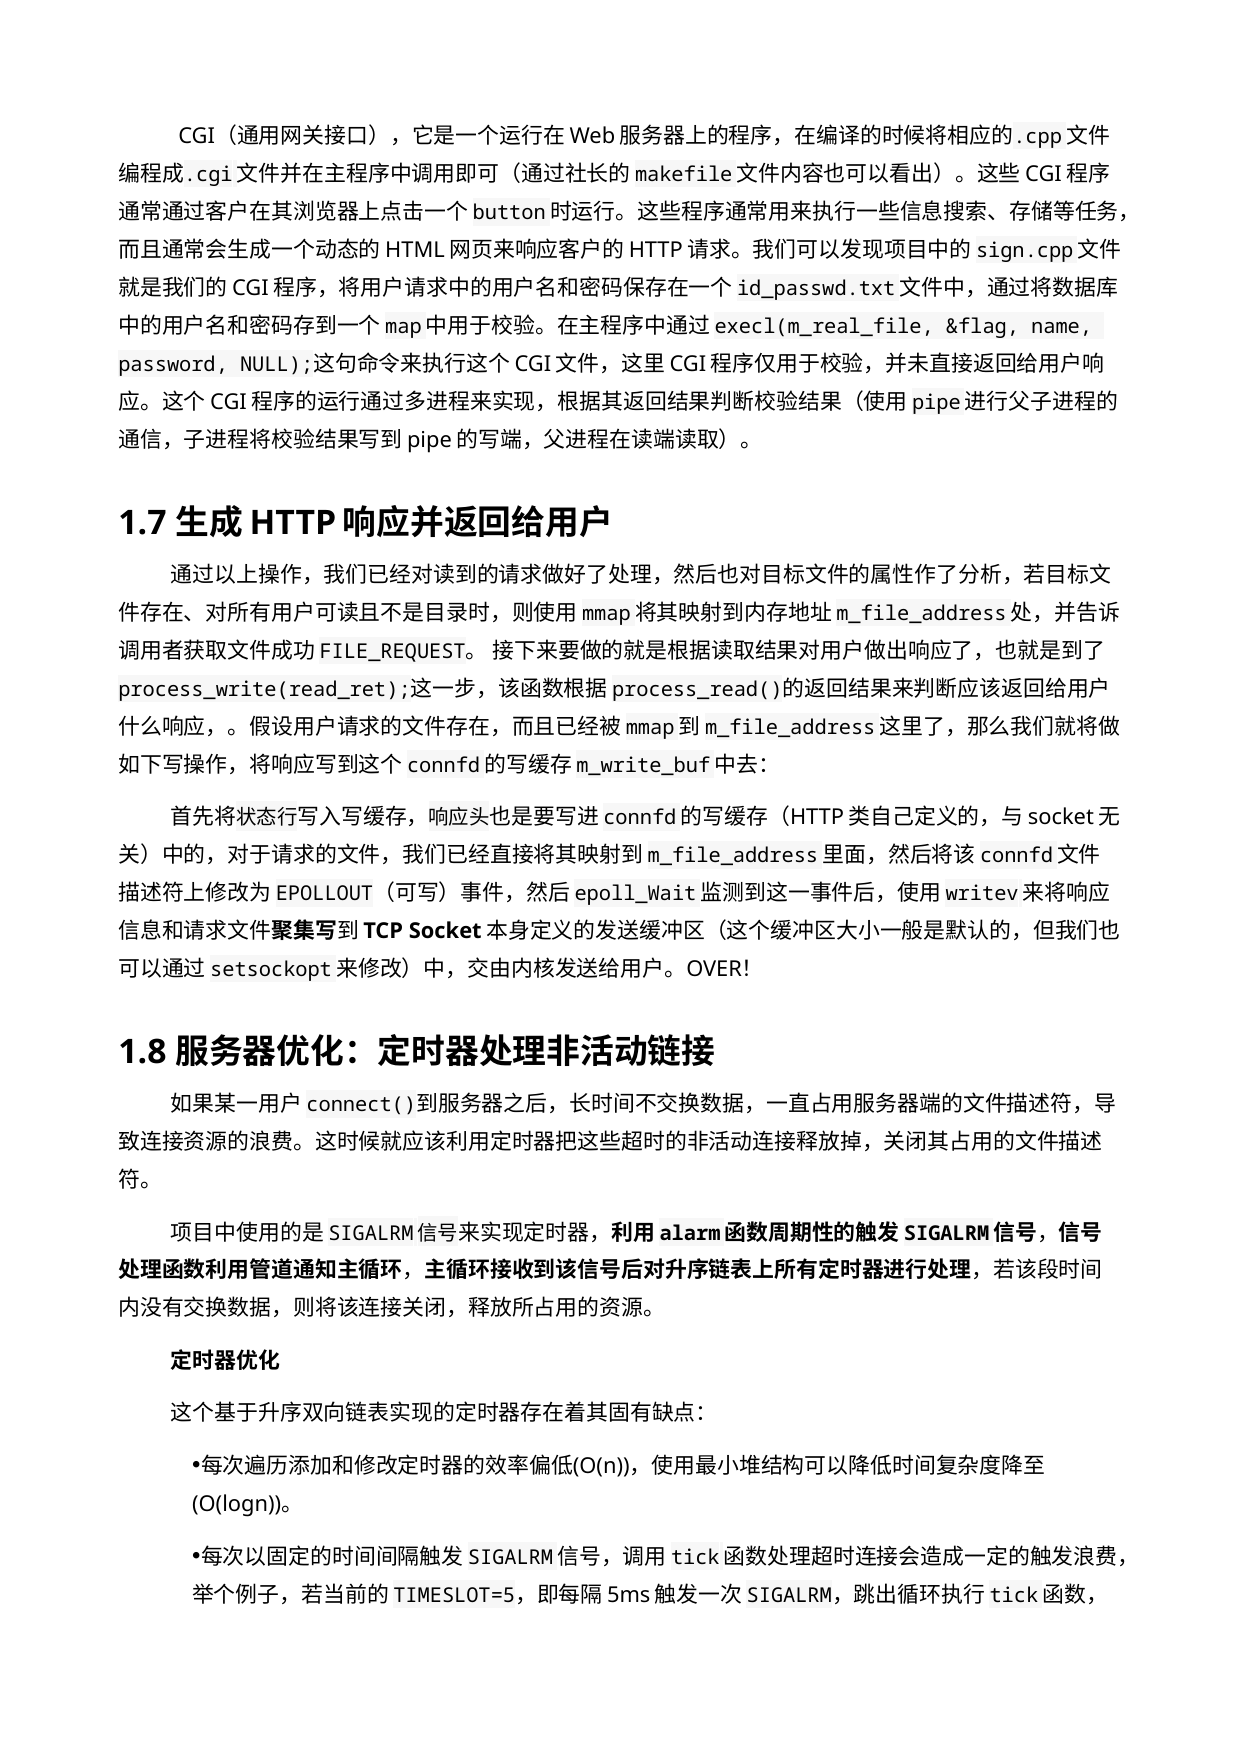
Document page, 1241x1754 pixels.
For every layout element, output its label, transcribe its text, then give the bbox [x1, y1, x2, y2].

text 如果某一用户connect()到服务器之后，长时间不交换数据，一直占用服务器端的文件描述符，导致连接资源的浪费。这时候就应该利用定时器把这些超时的非活动连接释放掉，关闭其占用的文件描述符。 [118, 1086, 1122, 1194]
text 这个基于升序双向链表实现的定时器存在着其固有缺点： [118, 1395, 1122, 1427]
list 每次遍历添加和修改定时器的效率偏低(O(n))，使用最小堆结构可以降低时间复杂度降至(O(logn))。 [118, 1448, 1122, 1518]
text CGI（通用网关接口），它是一个运行在Web服务器上的程序，在编译的时候将相应的.cpp文件编程成.cgi文件并在主程序中调用即可（通过社长的makefile文件内容也可以看出）。这些CGI程序通常通过客户在其浏览器上点击一个button时运行。这些程序通常用来执行一些信息搜索、存储等任务，而且通常会生成一个动态的HTML网页来响应客户的HTTP请求。我们可以发现项目中的sign.cpp文件就是我们的CGI程序，将用户请求中的用户名和密码保存在一个id_passwd.txt文件中，通过将数据库中的用户名和密码存到一个map中用于校验。在主程序中通过execl(m_real_file, &flag, name, password, NULL);这句命令来执行这个CGI文件，这里CGI程序仅用于校验，并未直接返回给用户响应。这个CGI程序的运行通过多进程来实现，根据其返回结果判断校验结果（使用pipe进行父子进程的通信，子进程将校验结果写到pipe的写端，父进程在读端读取）。 [118, 118, 1122, 454]
subtitle 1.8 服务器优化：定时器处理非活动链接 [118, 1025, 1122, 1074]
text 项目中使用的是SIGALRM信号来实现定时器，利用alarm函数周期性的触发SIGALRM信号，信号处理函数利用管道通知主循环，主循环接收到该信号后对升序链表上所有定时器进行处理，若该段时间内没有交换数据，则将该连接关闭，释放所占用的资源。 [118, 1214, 1122, 1322]
text 首先将状态行写入写缓存，响应头也是要写进connfd的写缓存（HTTP类自己定义的，与socket无关）中的，对于请求的文件，我们已经直接将其映射到m_file_address里面，然后将该connfd文件描述符上修改为EPOLLOUT（可写）事件，然后epoll_Wait监测到这一事件后，使用writev来将响应信息和请求文件聚集写到TCP Socket本身定义的发送缓冲区（这个缓冲区大小一般是默认的，但我们也可以通过setsockopt来修改）中，交由内核发送给用户。OVER！ [118, 799, 1122, 983]
text 定时器优化 [118, 1343, 1122, 1374]
list 每次以固定的时间间隔触发SIGALRM信号，调用tick函数处理超时连接会造成一定的触发浪费，举个例子，若当前的TIMESLOT=5，即每隔5ms触发一次SIGALRM，跳出循环执行tick函数，这时如果当前即将超时的任务距离现在还有20ms，那么在这个期间，SIGALRM信号被触发了4次，tick函数也被执行了4次，可是在这4次中，前三次触发都是无意义的。对此，我们可以动态的设置TIMESLOT的值，每次将其值设置为当前最先超时的定时器与当前时间的时间差，这样每次调用tick函数，超时时间最小的定时器必然到期，并被处理，然后再从时间堆中取一个最先超时的定时器的时间与当前时间做时间差，更新TIMESLOT的值。 [118, 1539, 1122, 1608]
text 通过以上操作，我们已经对读到的请求做好了处理，然后也对目标文件的属性作了分析，若目标文件存在、对所有用户可读且不是目录时，则使用mmap将其映射到内存地址m_file_address处，并告诉调用者获取文件成功FILE_REQUEST。 接下来要做的就是根据读取结果对用户做出响应了，也就是到了process_write(read_ret);这一步，该函数根据process_read()的返回结果来判断应该返回给用户什么响应，。假设用户请求的文件存在，而且已经被mmap到m_file_address这里了，那么我们就将做如下写操作，将响应写到这个connfd的写缓存m_write_buf中去： [118, 557, 1122, 778]
subtitle 1.7 生成HTTP响应并返回给用户 [118, 496, 1122, 545]
